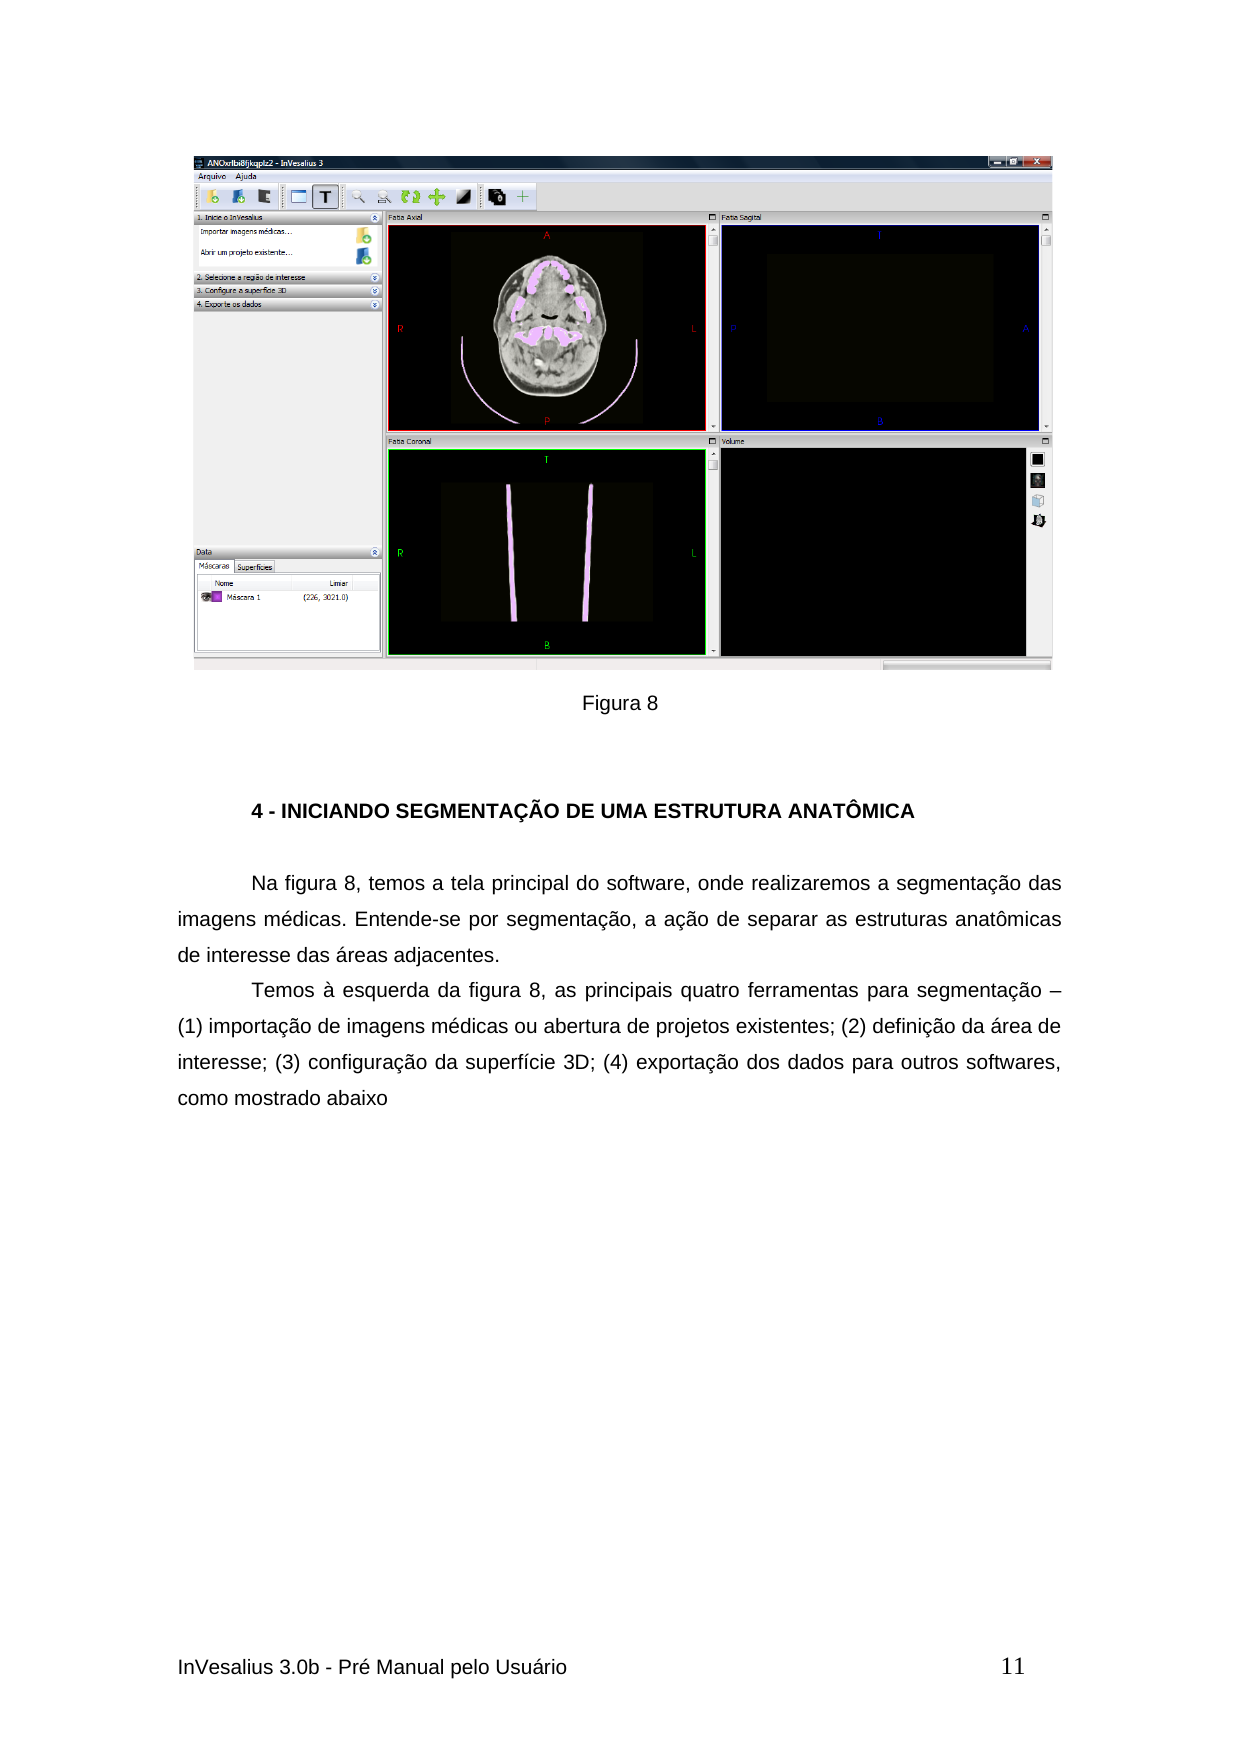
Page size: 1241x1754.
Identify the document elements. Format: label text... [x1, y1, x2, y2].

picture [193, 156, 1053, 670]
text Temos à esquerda da figura 8, as principais quatro ferramentas para segmentação – (1) importação de imagens médicas ou abertura de projetos existentes; (2) definição da área de interesse; (3) configuração da superfície 3D; (4) exportação dos dados para outros softwares, como mostrado abaixo [177, 978, 1063, 1110]
text Na figura 8, temos a tela principal do software, onde realizaremos a segmentação das imagens médicas. Entende-se por segmentação, a ação de separar as estruturas anatômicas de interesse das áreas adjacentes. [177, 871, 1063, 966]
text Figura 8 [177, 691, 1063, 715]
text 4 - INICIANDO SEGMENTAÇÃO DE UMA ESTRUTURA ANATÔMICA [177, 799, 1063, 823]
